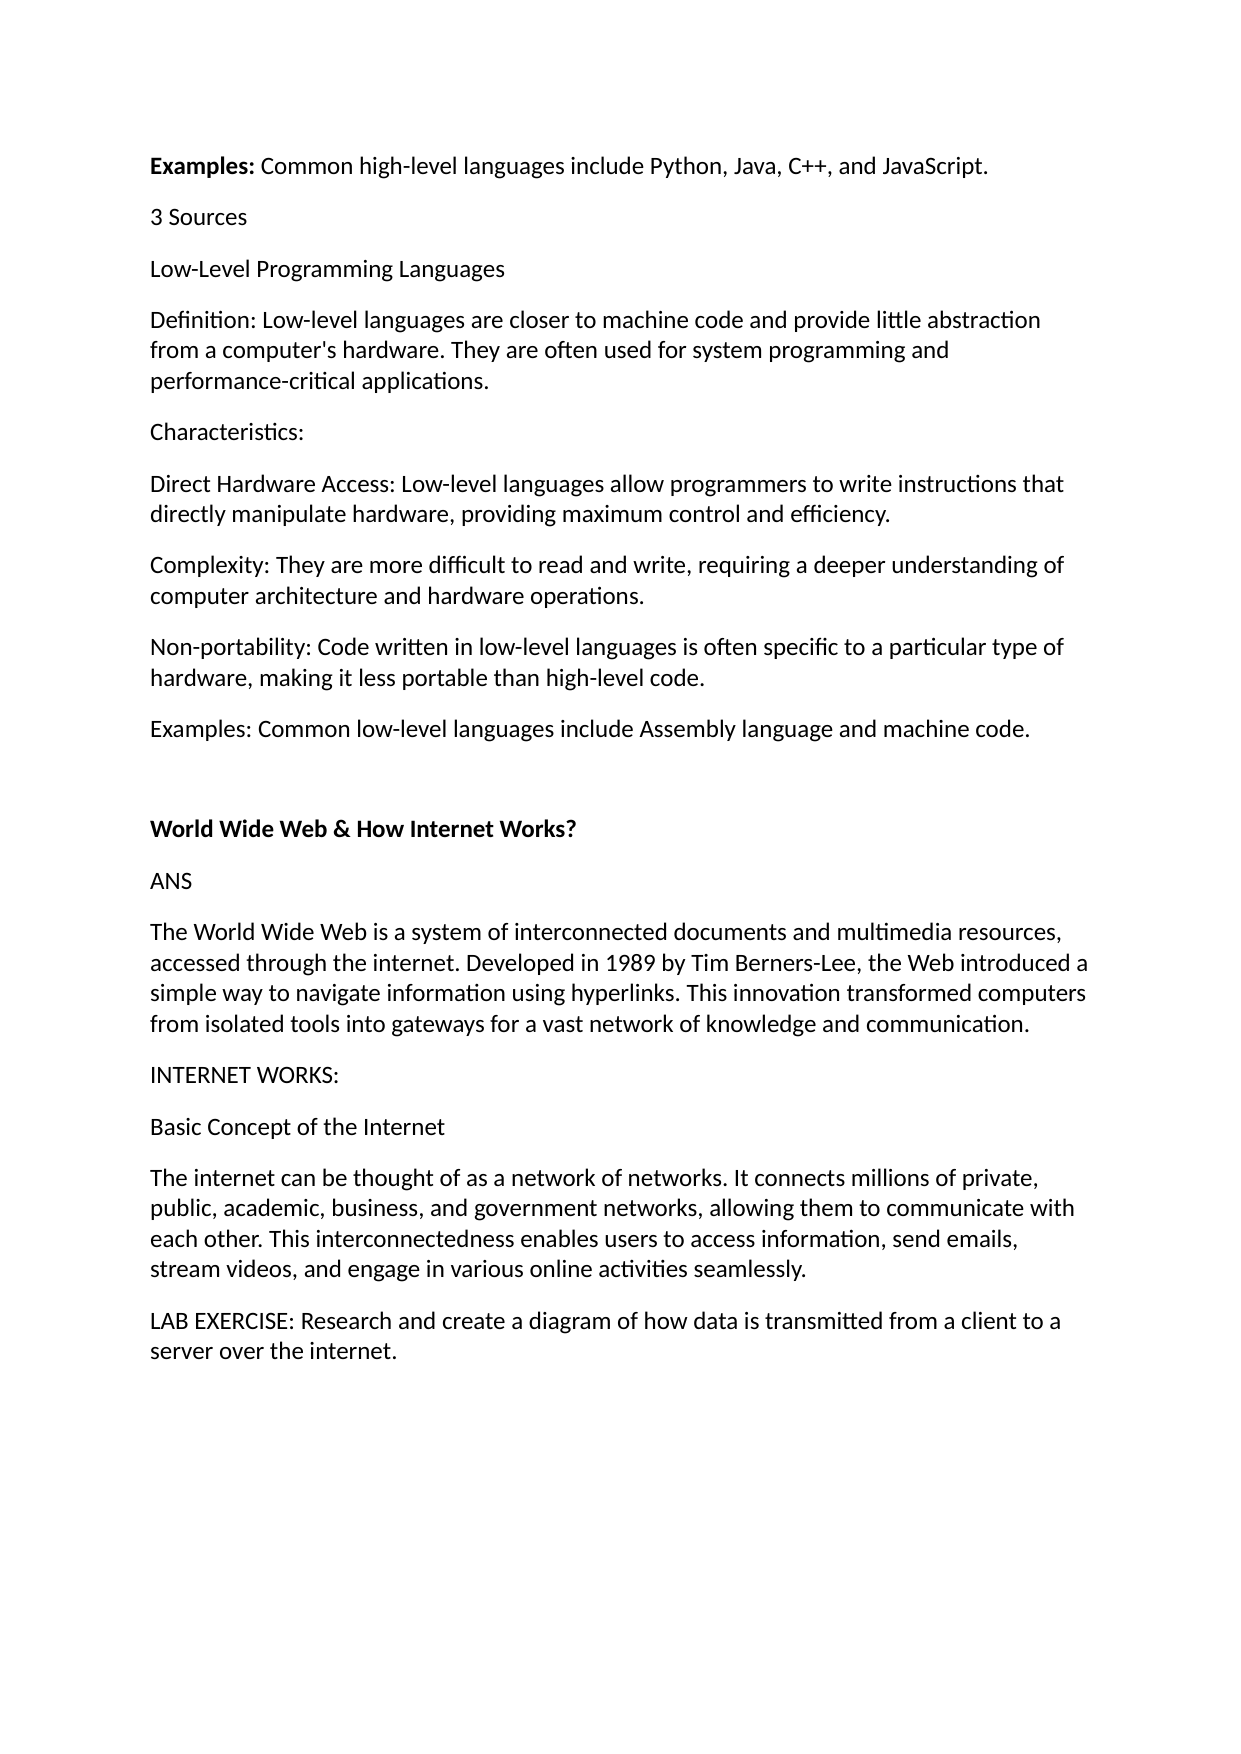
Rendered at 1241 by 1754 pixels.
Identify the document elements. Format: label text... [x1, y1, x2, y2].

text INTERNET WORKS: [150, 1059, 1090, 1090]
text The internet can be thought of as a network of networks. It connects millions of private, public, academic, business, and government networks, allowing them to communicate with each other. This interconnectedness enables users to access information, send emails, stream videos, and engage in various online activities seamlessly. [150, 1162, 1090, 1284]
text Examples: Common low-level languages include Assembly language and machine code. [150, 713, 1090, 744]
text Characteristics: [150, 416, 1090, 447]
text World Wide Web & How Internet Works? [150, 814, 1090, 844]
text 3 Sources [150, 201, 1090, 232]
text Examples: Common high-level languages include Python, Java, C++, and JavaScript. [150, 150, 1090, 181]
text Low-Level Programming Languages [150, 253, 1090, 283]
text ANS [150, 865, 1090, 896]
text Non-portability: Code written in low-level languages is often specific to a particular type of hardware, making it less portable than high-level code. [150, 632, 1090, 693]
text Basic Concept of the Internet [150, 1111, 1090, 1141]
text Definition: Low-level languages are closer to machine code and provide little abstraction from a computer's hardware. They are often used for system programming and performance-critical applications. [150, 304, 1090, 396]
text LAB EXERCISE: Research and create a diagram of how data is transmitted from a client to a server over the internet. [150, 1305, 1090, 1366]
text Complexity: They are more difficult to read and write, requiring a deeper understanding of computer architecture and hardware operations. [150, 550, 1090, 611]
text The World Wide Web is a system of interconnected documents and multimedia resources, accessed through the internet. Developed in 1989 by Tim Berners-Lee, the Web introduced a simple way to navigate information using hyperlinks. This innovation transformed computers from isolated tools into gateways for a vast network of knowledge and communication. [150, 916, 1090, 1038]
text Direct Hardware Access: Low-level languages allow programmers to write instructions that directly manipulate hardware, providing maximum control and efficiency. [150, 468, 1090, 529]
